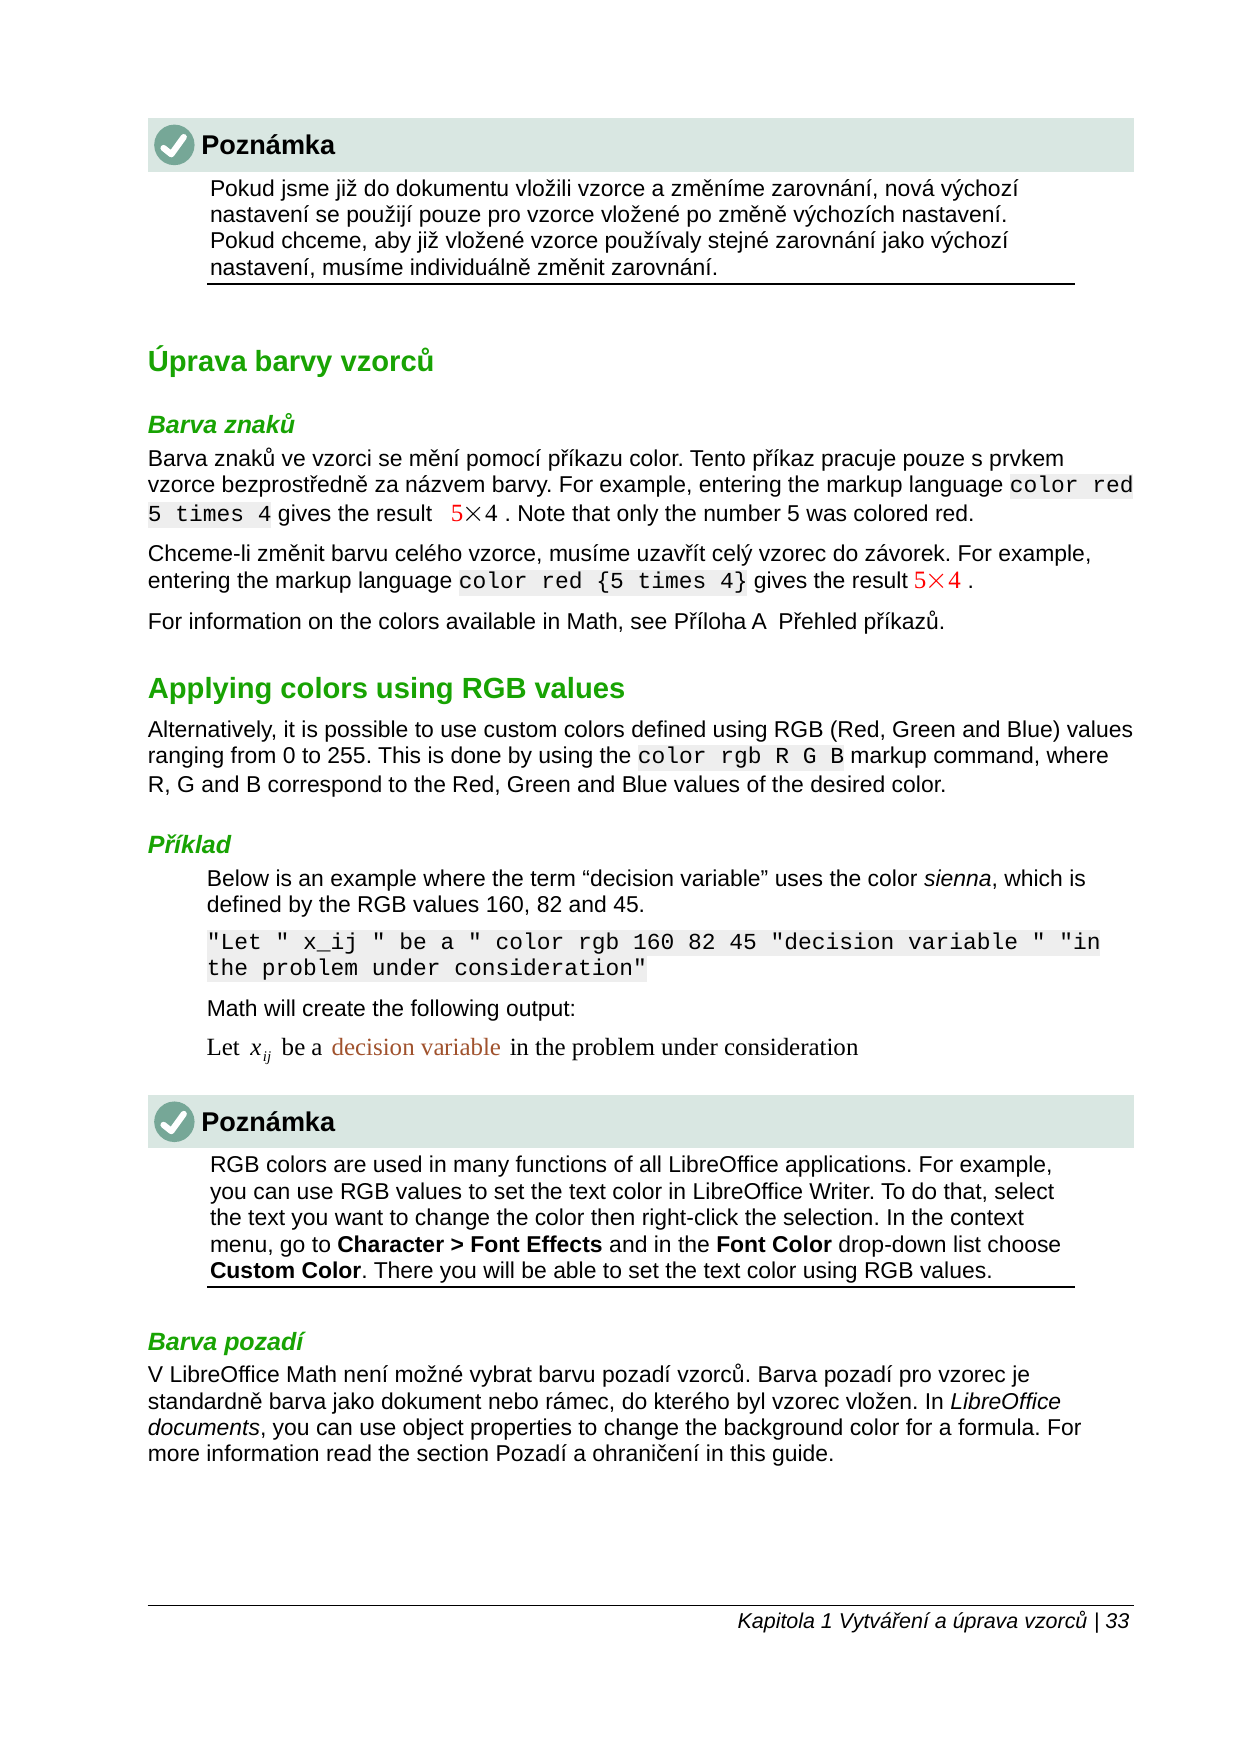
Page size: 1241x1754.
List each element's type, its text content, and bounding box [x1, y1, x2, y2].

text Chceme-li změnit barvu celého vzorce, musíme uzavřít celý vzorec do závorek. For example, entering the markup language color red {5 times 4} gives the result. [148, 540, 1134, 596]
subtitle Příklad [148, 830, 1134, 859]
subtitle Poznámka [148, 118, 1134, 172]
text V LibreOffice Math není možné vybrat barvu pozadí vzorců. Barva pozadí pro vzorec je standardně barva jako dokument nebo rámec, do kterého byl vzorec vložen. In LibreOffice documents, you can use object properties to change the background color for a formula. For more information read the section Background and borders in this guide. [148, 1361, 1134, 1467]
text Alternatively, it is possible to use custom colors defined using RGB (Red, Green and Blue) values ranging from 0 to 255. This is done by using the color rgb R G B markup command, where R, G and B correspond to the Red, Green and Blue values of the desired color. [148, 716, 1134, 797]
text Pokud jsme již do dokumentu vložili vzorce a změníme zarovnání, nová výchozí nastavení se použijí pouze pro vzorce vložené po změně výchozích nastavení. Pokud chceme, aby již vložené vzorce používaly stejné zarovnání jako výchozí nastavení, musíme individuálně změnit zarovnání. [207, 172, 1075, 283]
text For information on the colors available in Math, see Appendix A Commands Reference. [148, 608, 1134, 635]
text Math will create the following output: [207, 994, 1134, 1021]
text RGB colors are used in many functions of all LibreOffice applications. For example, you can use RGB values to set the text color in LibreOffice Writer. To do that, select the text you want to change the color then right-click the selection. In the context menu, go to Character > Font Effects and in the Font Color drop-down list choose Custom Color. There you will be able to set the text color using RGB values. [207, 1148, 1075, 1286]
subtitle Úprava barvy vzorců [148, 344, 1134, 378]
text "Let " x_ij " be a " color rgb 160 82 45 "decision variable " "in the problem under consideration" [647, 930, 1134, 982]
text Barva znaků ve vzorci se mění pomocí příkazu color. Tento příkaz pracuje pouze s prvkem vzorce bezprostředně za názvem barvy. For example, entering the markup language color red 5 times 4 gives the result . Note that only the number 5 was colored red. [148, 445, 1134, 528]
subtitle Applying colors using RGB values [148, 671, 1134, 704]
text Below is an example where the term “decision variable” uses the color sienna, which is defined by the RGB values 160, 82 and 45. [207, 865, 1134, 918]
subtitle Poznámka [148, 1095, 1134, 1148]
subtitle Barva pozadí [148, 1327, 1134, 1355]
subtitle Barva znaků [148, 410, 1134, 439]
